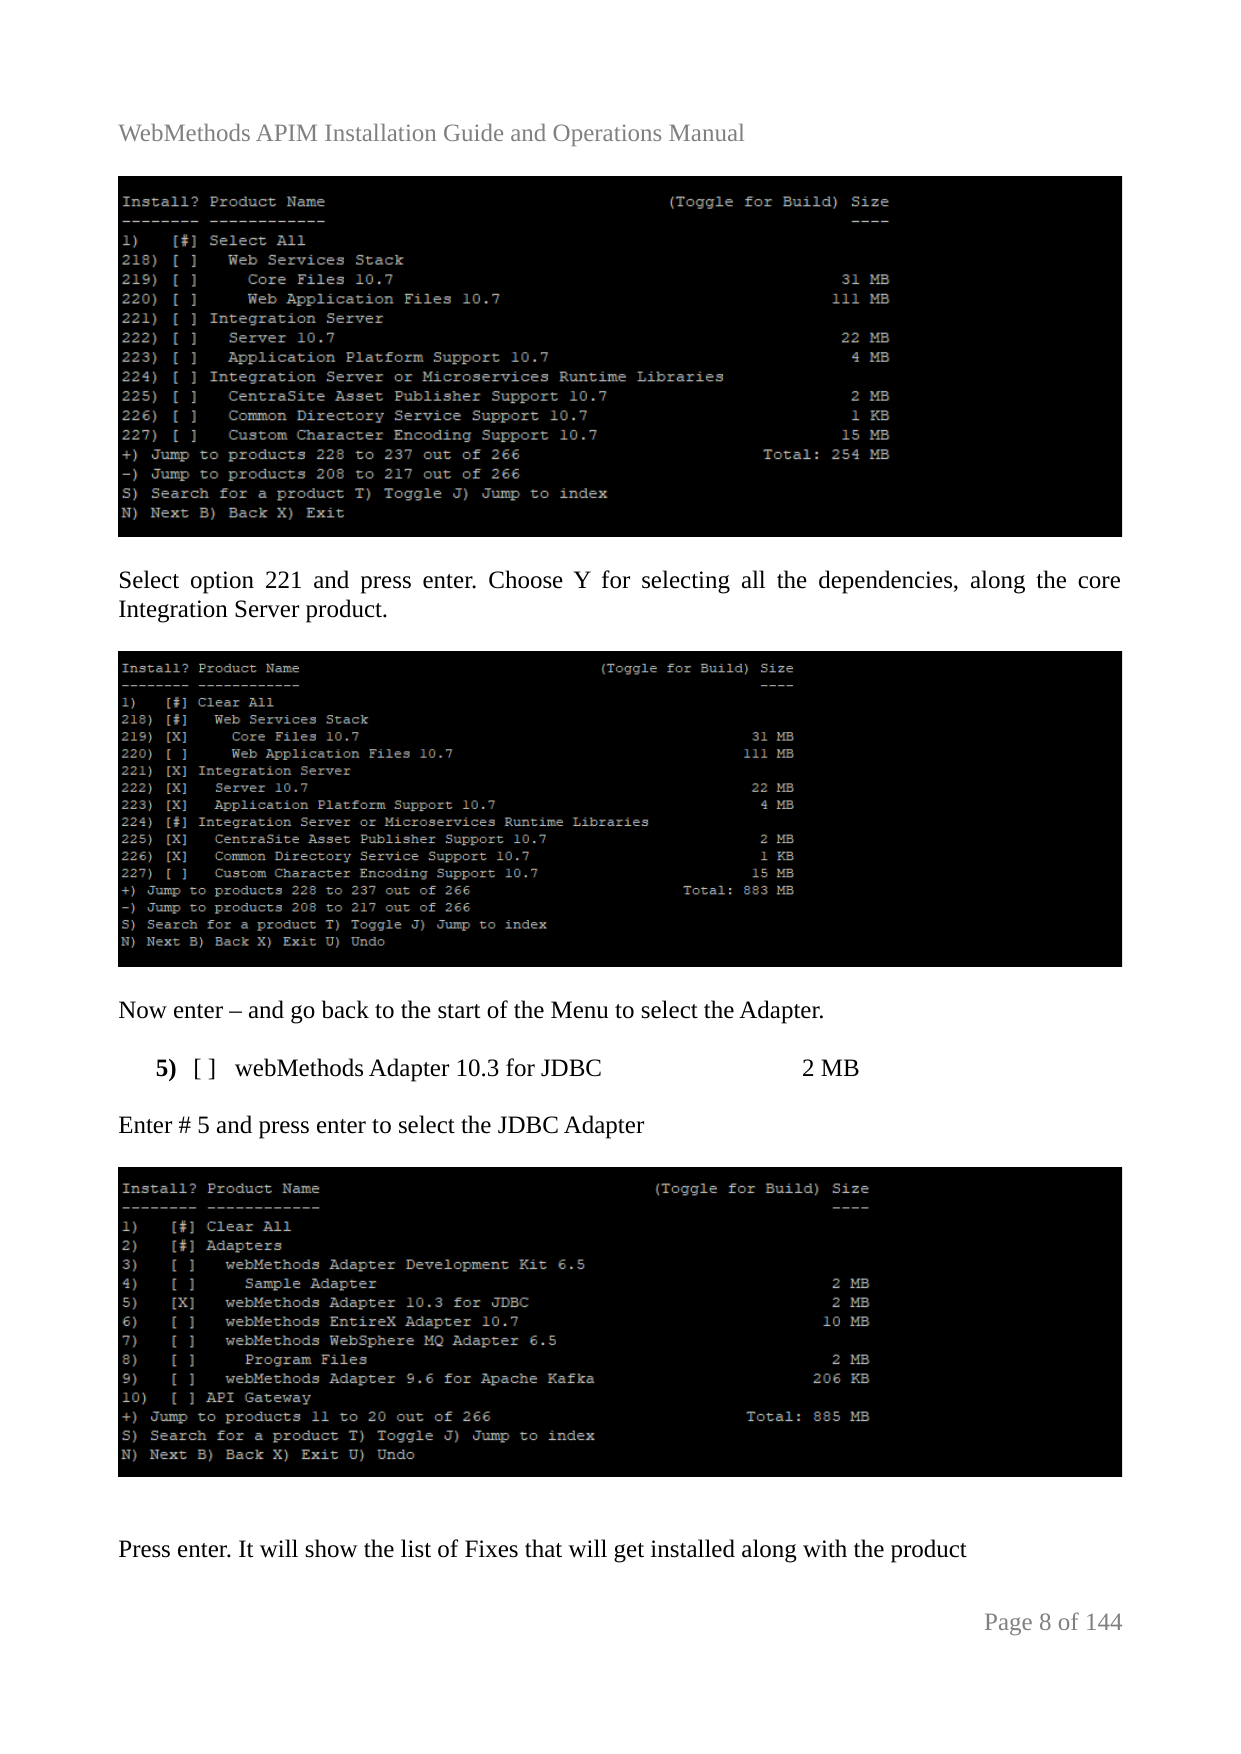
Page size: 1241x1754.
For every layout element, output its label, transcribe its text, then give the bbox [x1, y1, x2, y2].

text Select option 221 and press enter. Choose Y for selecting all the dependencies, along the core Integration Server product. [118, 566, 1122, 623]
text Now enter – and go back to the start of the Menu to select the Adapter. [118, 995, 1122, 1024]
picture [118, 651, 1123, 967]
picture [118, 176, 1123, 537]
text Enter # 5 and press enter to select the JDBC Adapter [118, 1110, 1122, 1139]
list [ ] webMethods Adapter 10.3 for JDBC 2 MB [156, 1053, 1122, 1082]
text Press enter. It will show the list of Fixes that will get installed along with the product [118, 1534, 1122, 1563]
picture [118, 1167, 1123, 1477]
